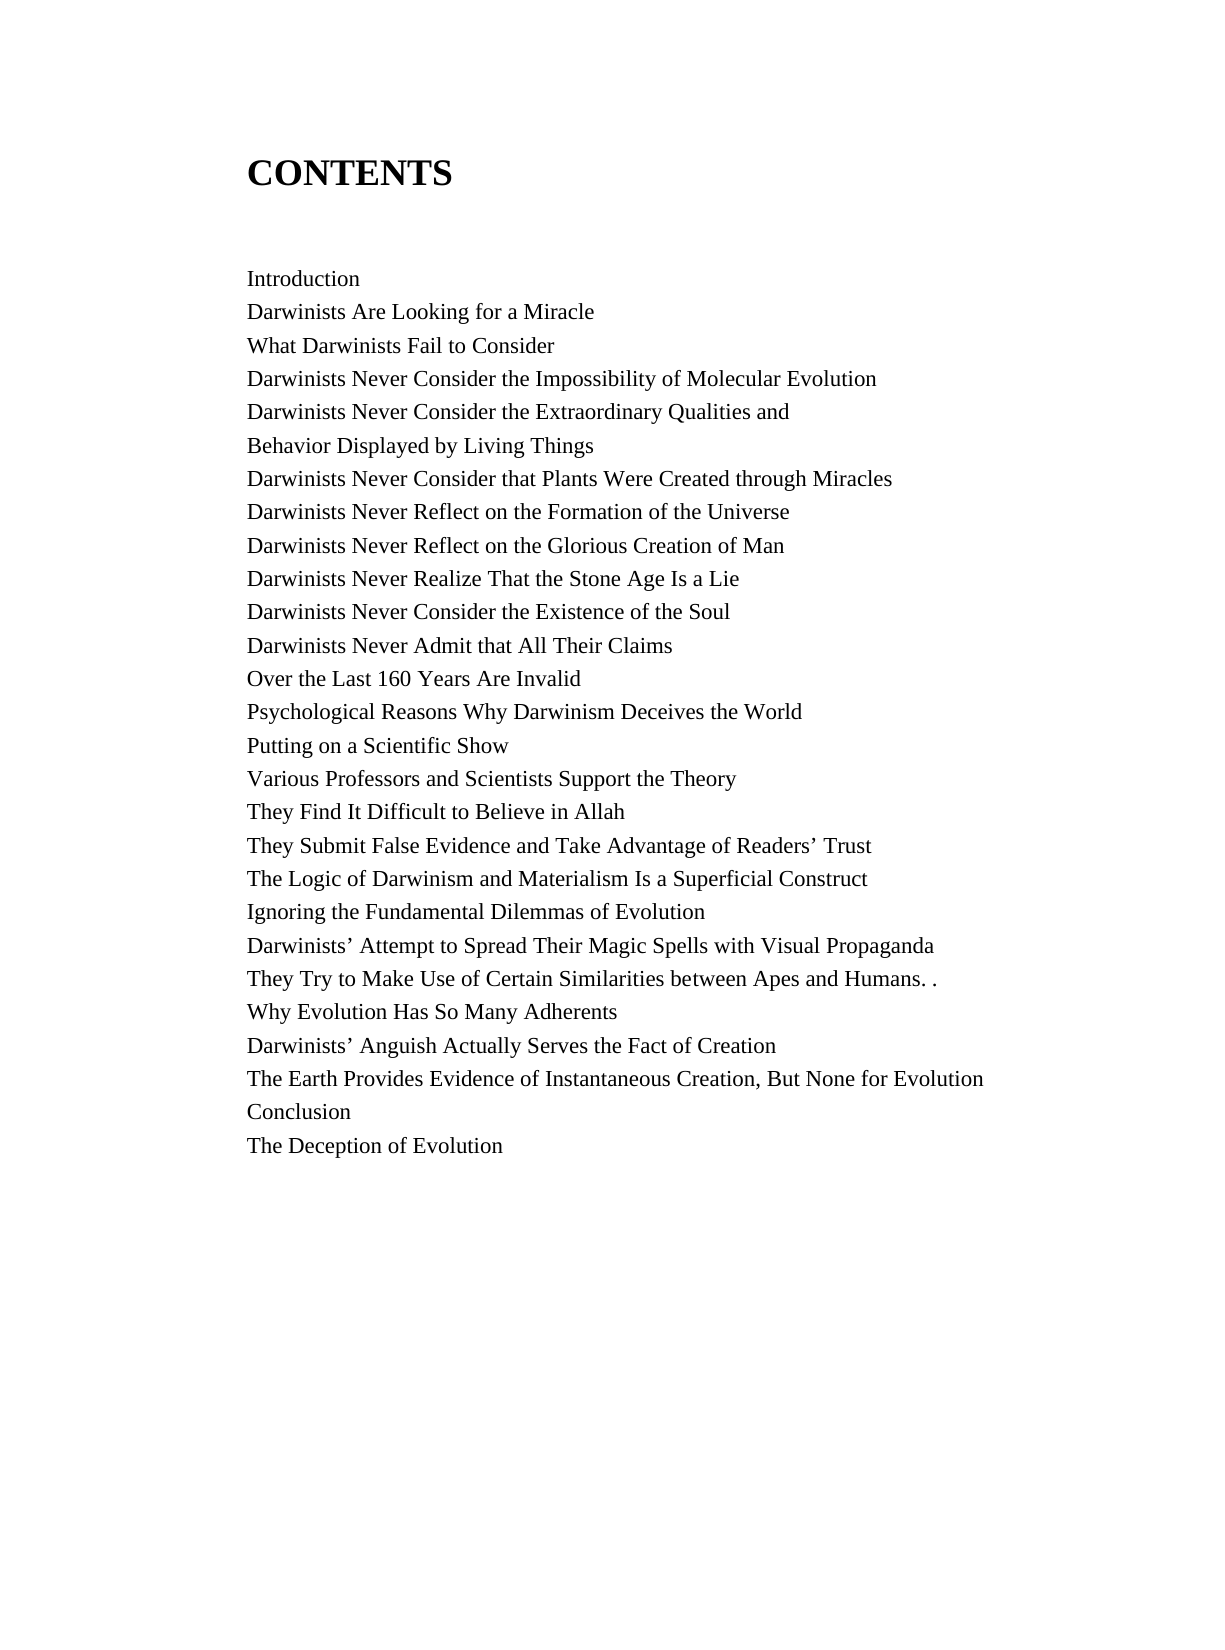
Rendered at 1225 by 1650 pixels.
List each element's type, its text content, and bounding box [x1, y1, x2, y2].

text Darwinists Never Consider the Impossibility of Molecular Evolution [187, 360, 1020, 393]
text Darwinists Never Consider that Plants Were Created through Miracles [187, 460, 1020, 493]
text They Try to Make Use of Certain Similarities be­tween Apes and Humans [187, 960, 1020, 993]
text Darwinists Never Reflect on the Formation of the Universe [187, 493, 1020, 526]
text Darwinists Never Reflect on the Glorious Creation of Man [187, 526, 1020, 560]
text Darwinists Never Consider the Extraordinary Qualities and [187, 393, 1020, 426]
text Putting on a Scientific Show [187, 726, 1020, 760]
text They Submit False Evidence and Take Advantage of Readers’ Trust [187, 826, 1020, 860]
text Over the Last 160 Years Are Invalid [187, 660, 1020, 693]
text Psychological Reasons Why Darwinism Deceives the World [187, 693, 1020, 726]
text Darwinists Are Looking for a Miracle [187, 293, 1020, 326]
text Various Professors and Scientists Support the Theory [187, 760, 1020, 793]
text Darwinists’ Attempt to Spread Their Magic Spells with Visual Propaganda [187, 926, 1020, 960]
text Ignoring the Fundamental Dilemmas of Evolution [187, 893, 1020, 926]
text Introduction [187, 260, 1020, 293]
text They Find It Difficult to Believe in Allah [187, 793, 1020, 826]
text Darwinists Never Realize That the Stone Age Is a Lie [187, 560, 1020, 593]
text The Deception of Evolution [187, 1126, 1020, 1160]
text CONTENTS [187, 150, 1020, 193]
text Why Evolution Has So Many Adherents [187, 993, 1020, 1026]
text Dar­wi­nist­s Never Admit that All Their Claims [187, 626, 1020, 660]
text Conclusion [187, 1093, 1020, 1126]
text What Darwinists Fail to Consider [187, 326, 1020, 360]
text Darwinists Never Consider the Existence of the Soul [187, 593, 1020, 626]
text The Earth Provides Evidence of Instantaneous Creation, But None for Evolution [187, 1060, 1020, 1093]
text The Logic of Darwinism and Materialism Is a Superficial Construct [187, 860, 1020, 893]
text Behavior Displayed by Living Things [187, 426, 1020, 460]
text Darwinists’ Anguish Actually Serves the Fact of Creation [187, 1026, 1020, 1060]
